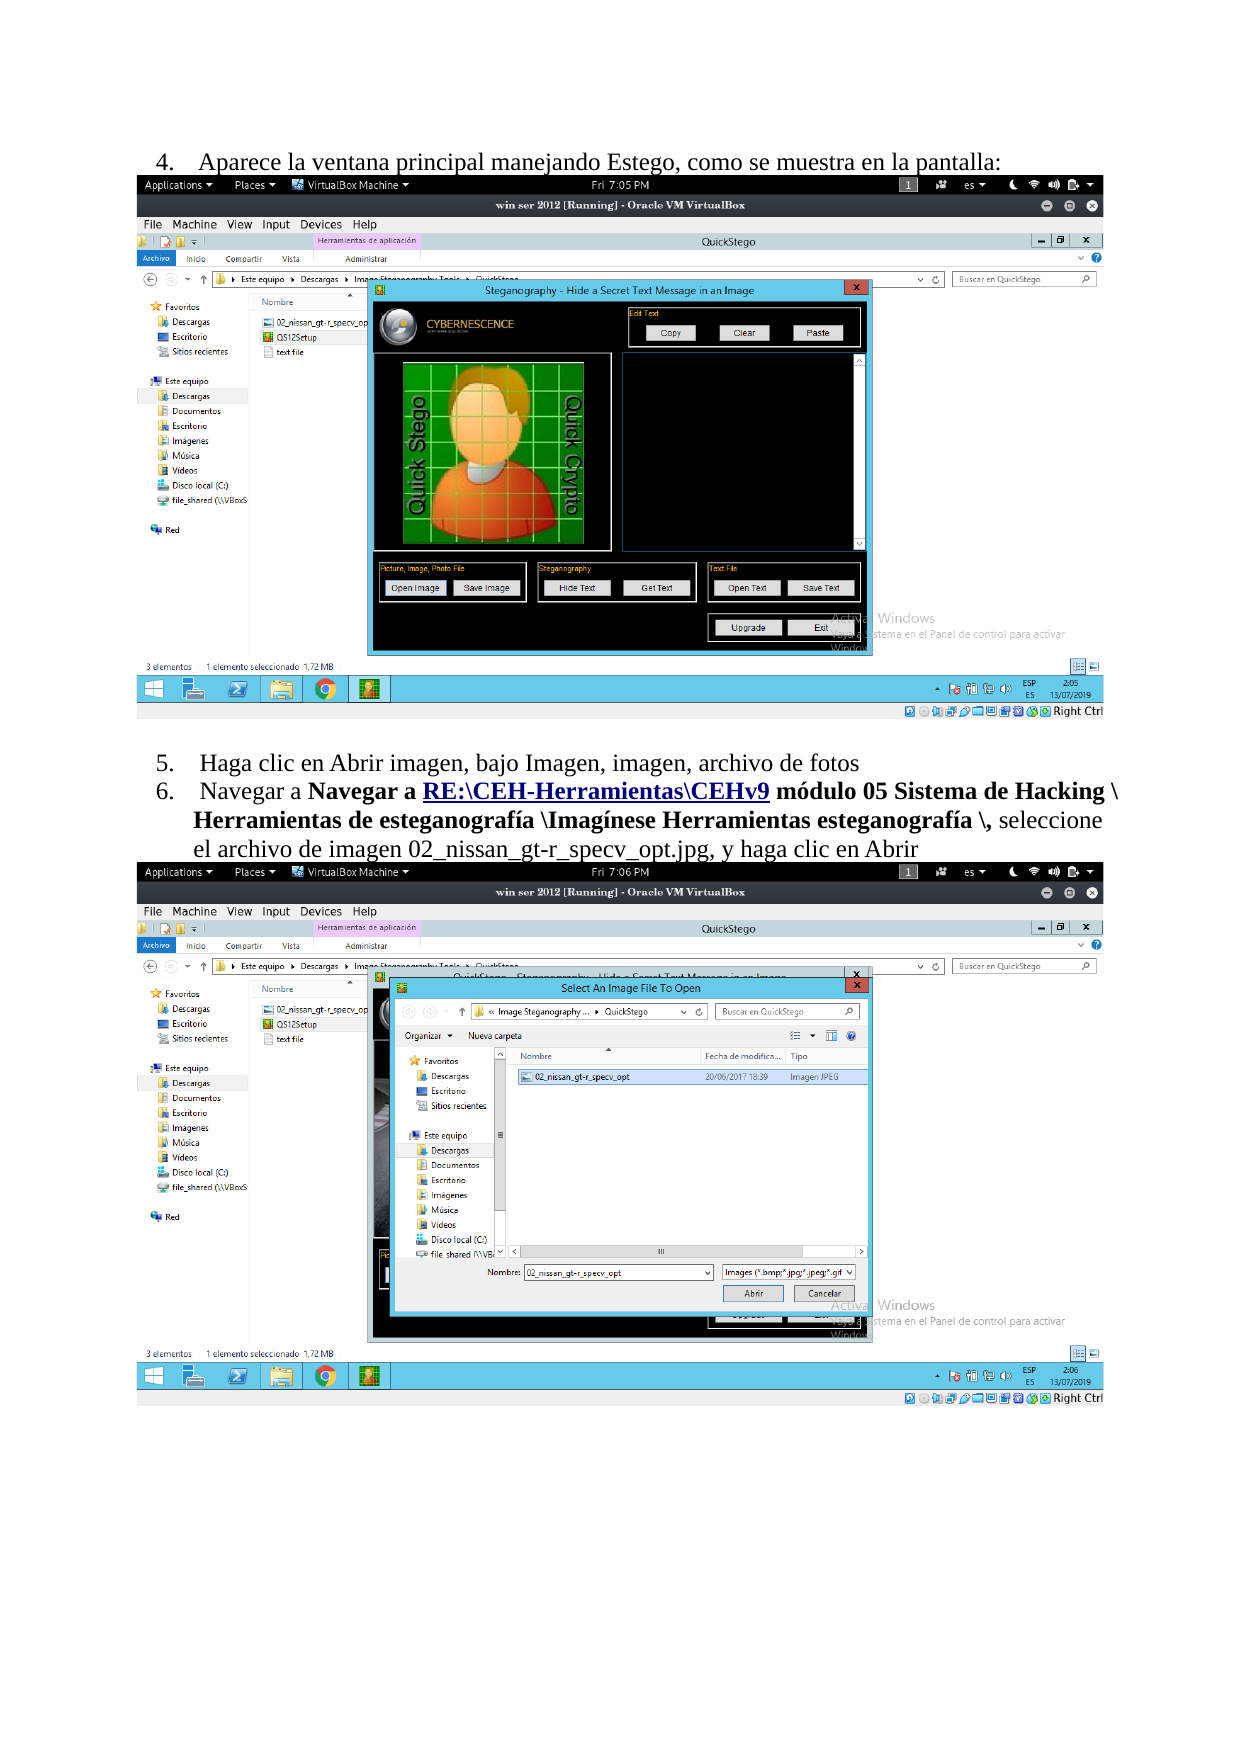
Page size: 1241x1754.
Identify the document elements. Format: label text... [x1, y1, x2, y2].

list Navegar a Navegar a RE:\CEH-Herramientas\CEHv9 módulo 05 Sistema de Hacking \Herramientas de esteganografía \Imagínese Herramientas esteganografía \, seleccione el archivo de imagen 02_nissan_gt-r_specv_opt.jpg, y haga clic en Abrir [156, 776, 1122, 863]
picture [136, 862, 1104, 1406]
picture [136, 175, 1104, 719]
list Aparece la ventana principal manejando Estego, como se muestra en la pantalla: [156, 147, 1122, 176]
list Haga clic en Abrir imagen, bajo Imagen, imagen, archivo de fotos [156, 748, 1122, 776]
